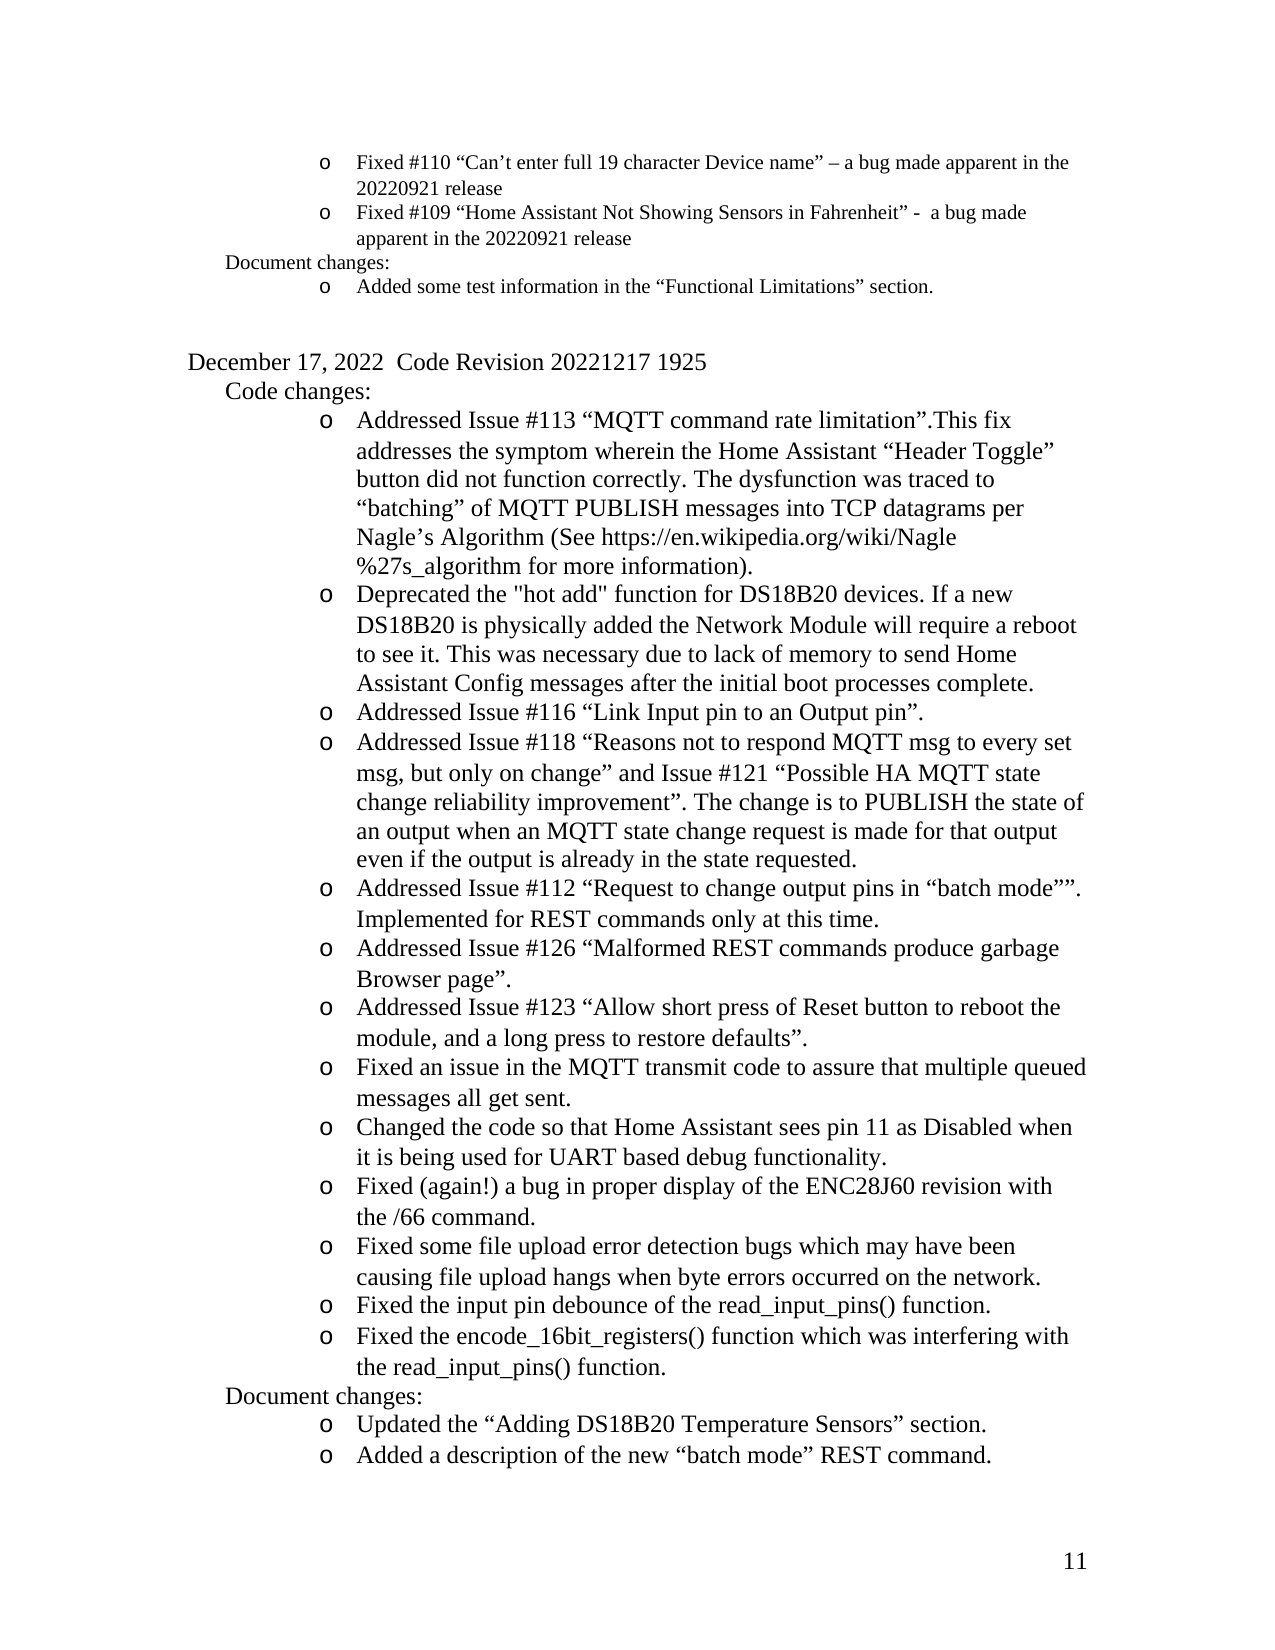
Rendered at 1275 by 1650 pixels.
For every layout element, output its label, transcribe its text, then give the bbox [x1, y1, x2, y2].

list Added a description of the new “batch mode” REST command. [319, 1440, 1087, 1471]
list Addressed Issue #112 “Request to change output pins in “batch mode””. Implemented for REST commands only at this time. [319, 873, 1087, 933]
text Document changes: [225, 249, 1087, 274]
list Addressed Issue #113 “MQTT command rate limitation”.This fix addresses the symptom wherein the Home Assistant “Header Toggle” button did not function correctly. The dysfunction was traced to “batching” of MQTT PUBLISH messages into TCP datagrams per Nagle’s Algorithm (See https://en.wikipedia.org/wiki/Nagle%27s_algorithm for more information). [319, 405, 1087, 579]
list Fixed some file upload error detection bugs which may have been causing file upload hangs when byte errors occurred on the network. [319, 1231, 1087, 1290]
list Addressed Issue #118 “Reasons not to respond MQTT msg to every set msg, but only on change” and Issue #121 “Possible HA MQTT state change reliability improvement”. The change is to PUBLISH the state of an output when an MQTT state change request is made for that output even if the output is already in the state requested. [319, 727, 1087, 873]
list Fixed the input pin debounce of the read_input_pins() function. [319, 1290, 1087, 1321]
text December 17, 2022 Code Revision 20221217 1925 [187, 347, 1087, 376]
list Fixed #110 “Can’t enter full 19 character Device name” – a bug made apparent in the 20220921 release [319, 150, 1087, 200]
list Updated the “Adding DS18B20 Temperature Sensors” section. [319, 1409, 1087, 1440]
list Deprecated the "hot add" function for DS18B20 devices. If a new DS18B20 is physically added the Network Module will require a reboot to see it. This was necessary due to lack of memory to send Home Assistant Config messages after the initial boot processes complete. [319, 579, 1087, 697]
list Addressed Issue #116 “Link Input pin to an Output pin”. [319, 697, 1087, 727]
list Fixed (again!) a bug in proper display of the ENC28J60 revision with the /66 command. [319, 1171, 1087, 1231]
list Addressed Issue #123 “Allow short press of Reset button to reboot the module, and a long press to restore defaults”. [319, 992, 1087, 1052]
list Fixed the encode_16bit_registers() function which was interfering with the read_input_pins() function. [319, 1321, 1087, 1381]
list Addressed Issue #126 “Malformed REST commands produce garbage Browser page”. [319, 933, 1087, 992]
list Fixed an issue in the MQTT transmit code to assure that multiple queued messages all get sent. [319, 1052, 1087, 1112]
list Changed the code so that Home Assistant sees pin 11 as Disabled when it is being used for UART based debug functionality. [319, 1112, 1087, 1171]
text Document changes: [225, 1381, 1087, 1409]
text Code changes: [225, 376, 1087, 405]
list Fixed #109 “Home Assistant Not Showing Sensors in Fahrenheit” - a bug made apparent in the 20220921 release [319, 200, 1087, 249]
list Added some test information in the “Functional Limitations” section. [319, 274, 1087, 299]
